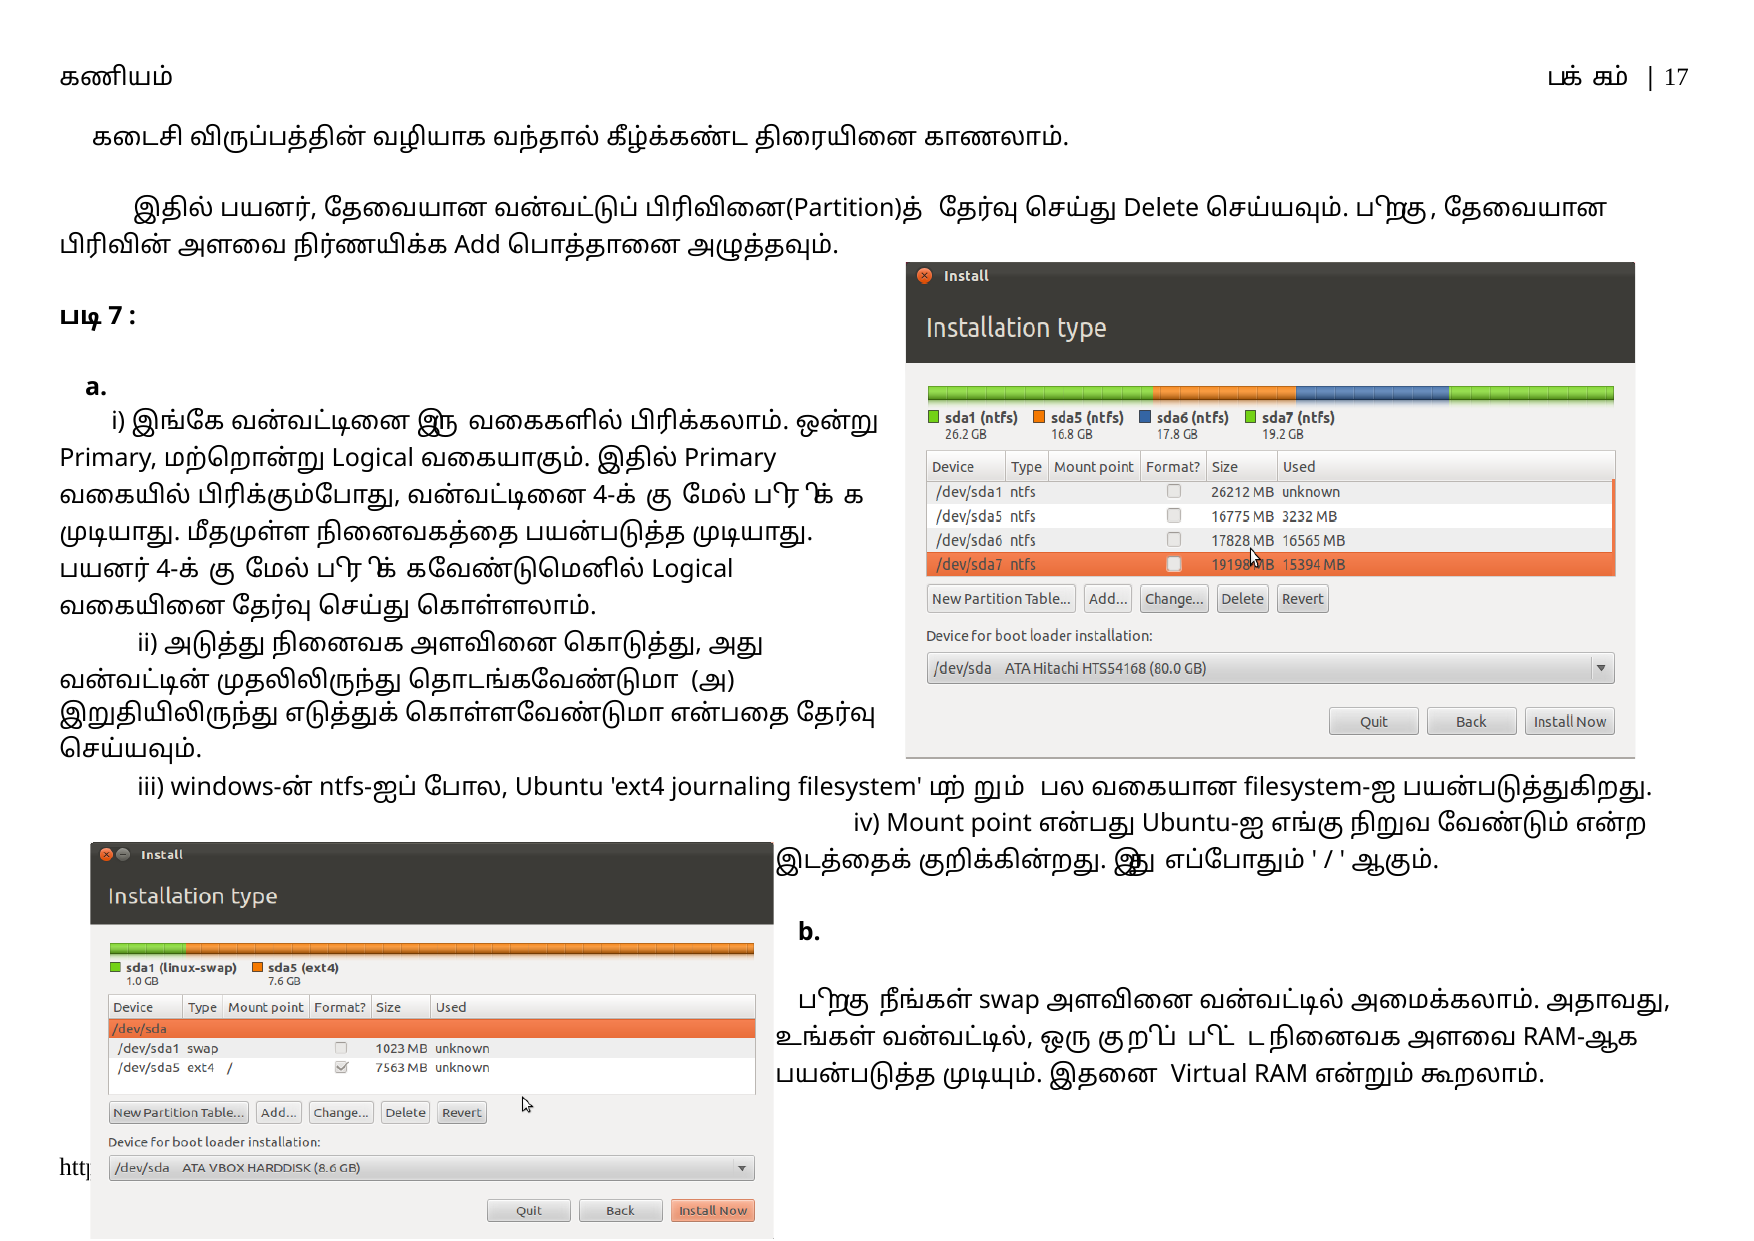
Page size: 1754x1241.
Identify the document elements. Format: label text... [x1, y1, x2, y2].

text படி 7 : [59, 298, 904, 334]
text ii) அடுத்து நினைவக அளவினை கொடுத்து, அது வன்வட்டின் முதலிலிருந்து தொடங்கவேண்டுமா (அ) இறுதியிலிருந்து எடுத்துக் கொள்ளவேண்டுமா என்பதை தேர்வு செய்யவும். [59, 624, 1695, 768]
text iv) Mount point என்பது Ubuntu-ஐ எங்கு நிறுவ வேண்டும் என்ற இடத்தைக் குறிக்கின்றது. இது எப்போதும் ' / ' ஆகும். [59, 805, 1695, 879]
text [59, 913, 89, 947]
text a. [59, 369, 904, 403]
text [1637, 298, 1695, 334]
text i) இங்கே வன்வட்டினை இரு வகைகளில் பிரிக்கலாம். ஒன்று Primary, மற்றொன்று Logical வகையாகும். இதில் Primary வகையில் பிரிக்கும்போது, வன்வட்டினை 4-க்கு மேல் பிரிக்க முடியாது. மீதமுள்ள நினைவகத்தை பயன்படுத்த முடியாது. பயனர் 4-க்கு மேல் பிரிக்க வேண்டுமெனில் Logical வகையினை தேர்வு செய்து கொள்ளலாம். [59, 403, 904, 624]
picture [90, 842, 774, 1239]
text iii) windows-ன் ntfs-ஐப் போல, Ubuntu 'ext4 journaling filesystem' மற்றும் பல வகையான filesystem-ஐ பயன்படுத்துகிறது. [59, 768, 1695, 805]
picture [905, 262, 1635, 759]
text [1637, 369, 1695, 403]
text b. [775, 913, 1695, 947]
text [1637, 403, 1695, 624]
text பிறகு நீங்கள் swap அளவினை வன்வட்டில் அமைக்கலாம். அதாவது, உங்கள் வன்வட்டில், ஒரு குறிப்பிட்ட நினைவக அளவை RAM-ஆக பயன்படுத்த முடியும். இதனை Virtual RAM என்றும் கூறலாம். [775, 981, 1695, 1092]
text கடைசி விருப்பத்தின் வழியாக வந்தால் கீழ்க்கண்ட திரையினை காணலாம். [59, 118, 1695, 156]
text இதில் பயனர், தேவையான வன்வட்டுப் பிரிவினை(Partition)த் தேர்வு செய்து Delete செய்யவும். பிறகு, தேவையான பிரிவின் அளவை நிர்ணயிக்க Add பொத்தானை அழுத்தவும். [59, 189, 1695, 263]
